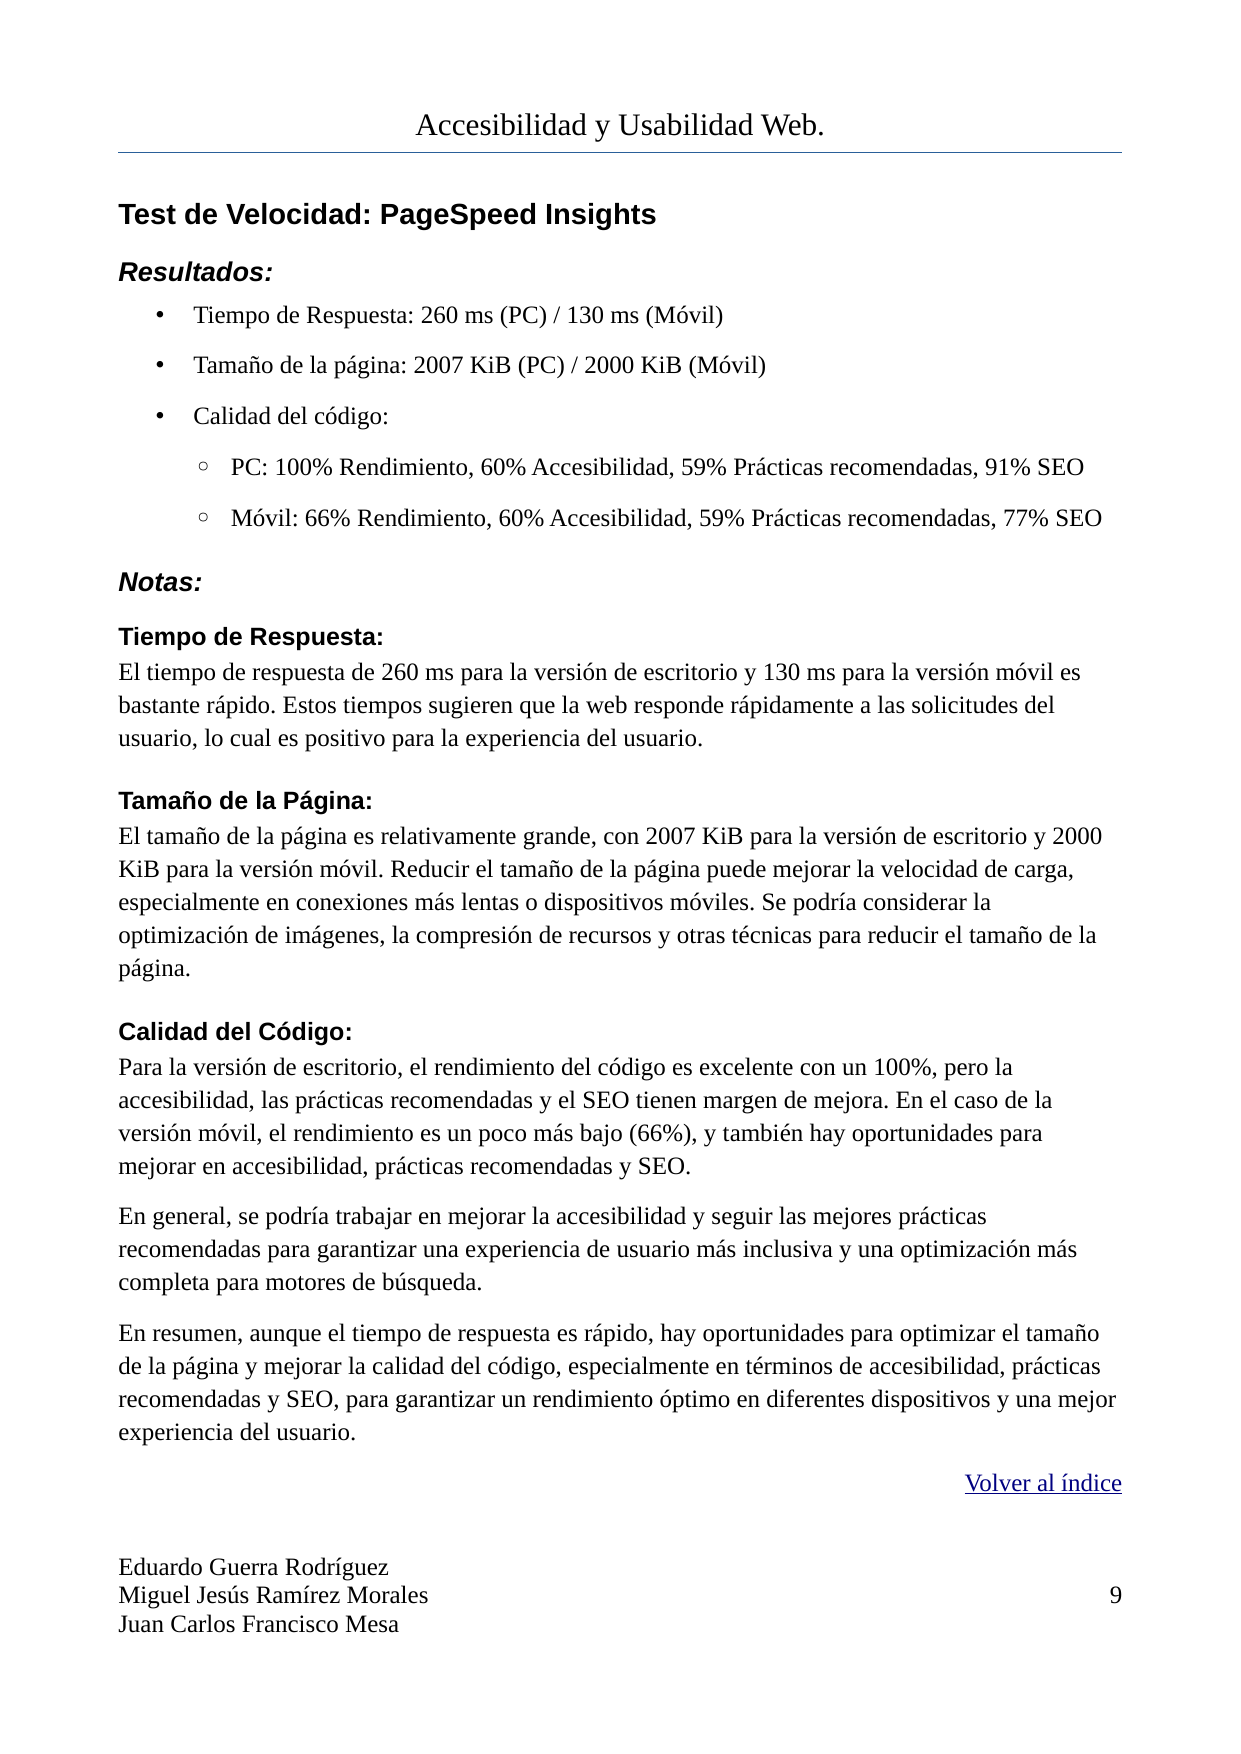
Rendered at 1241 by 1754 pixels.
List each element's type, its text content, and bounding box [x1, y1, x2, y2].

list Móvil: 66% Rendimiento, 60% Accesibilidad, 59% Prácticas recomendadas, 77% SEO [193, 503, 1122, 531]
subtitle Tiempo de Respuesta: [118, 622, 1122, 651]
text Volver al índice [118, 1468, 1122, 1497]
list Calidad del código: [156, 401, 1122, 430]
subtitle Calidad del Código: [118, 1017, 1122, 1045]
subtitle Tamaño de la Página: [118, 786, 1122, 815]
subtitle Resultados: [118, 256, 1122, 287]
text El tamaño de la página es relativamente grande, con 2007 KiB para la versión de escritorio y 2000 KiB para la versión móvil. Reducir el tamaño de la página puede mejorar la velocidad de carga, especialmente en conexiones más lentas o dispositivos móviles. Se podría considerar la optimización de imágenes, la compresión de recursos y otras técnicas para reducir el tamaño de la página. [118, 821, 1122, 982]
list PC: 100% Rendimiento, 60% Accesibilidad, 59% Prácticas recomendadas, 91% SEO [193, 452, 1122, 481]
list Tiempo de Respuesta: 260 ms (PC) / 130 ms (Móvil) [156, 300, 1122, 328]
text En resumen, aunque el tiempo de respuesta es rápido, hay oportunidades para optimizar el tamaño de la página y mejorar la calidad del código, especialmente en términos de accesibilidad, prácticas recomendadas y SEO, para garantizar un rendimiento óptimo en diferentes dispositivos y una mejor experiencia del usuario. [118, 1318, 1122, 1446]
text El tiempo de respuesta de 260 ms para la versión de escritorio y 130 ms para la versión móvil es bastante rápido. Estos tiempos sugieren que la web responde rápidamente a las solicitudes del usuario, lo cual es positivo para la experiencia del usuario. [118, 657, 1122, 752]
subtitle Notas: [118, 566, 1122, 597]
text Para la versión de escritorio, el rendimiento del código es excelente con un 100%, pero la accesibilidad, las prácticas recomendadas y el SEO tienen margen de mejora. En el caso de la versión móvil, el rendimiento es un poco más bajo (66%), y también hay oportunidades para mejorar en accesibilidad, prácticas recomendadas y SEO. [118, 1052, 1122, 1179]
list Tamaño de la página: 2007 KiB (PC) / 2000 KiB (Móvil) [156, 350, 1122, 379]
text En general, se podría trabajar en mejorar la accesibilidad y seguir las mejores prácticas recomendadas para garantizar una experiencia de usuario más inclusiva y una optimización más completa para motores de búsqueda. [118, 1201, 1122, 1296]
subtitle Test de Velocidad: PageSpeed Insights [118, 197, 1122, 231]
